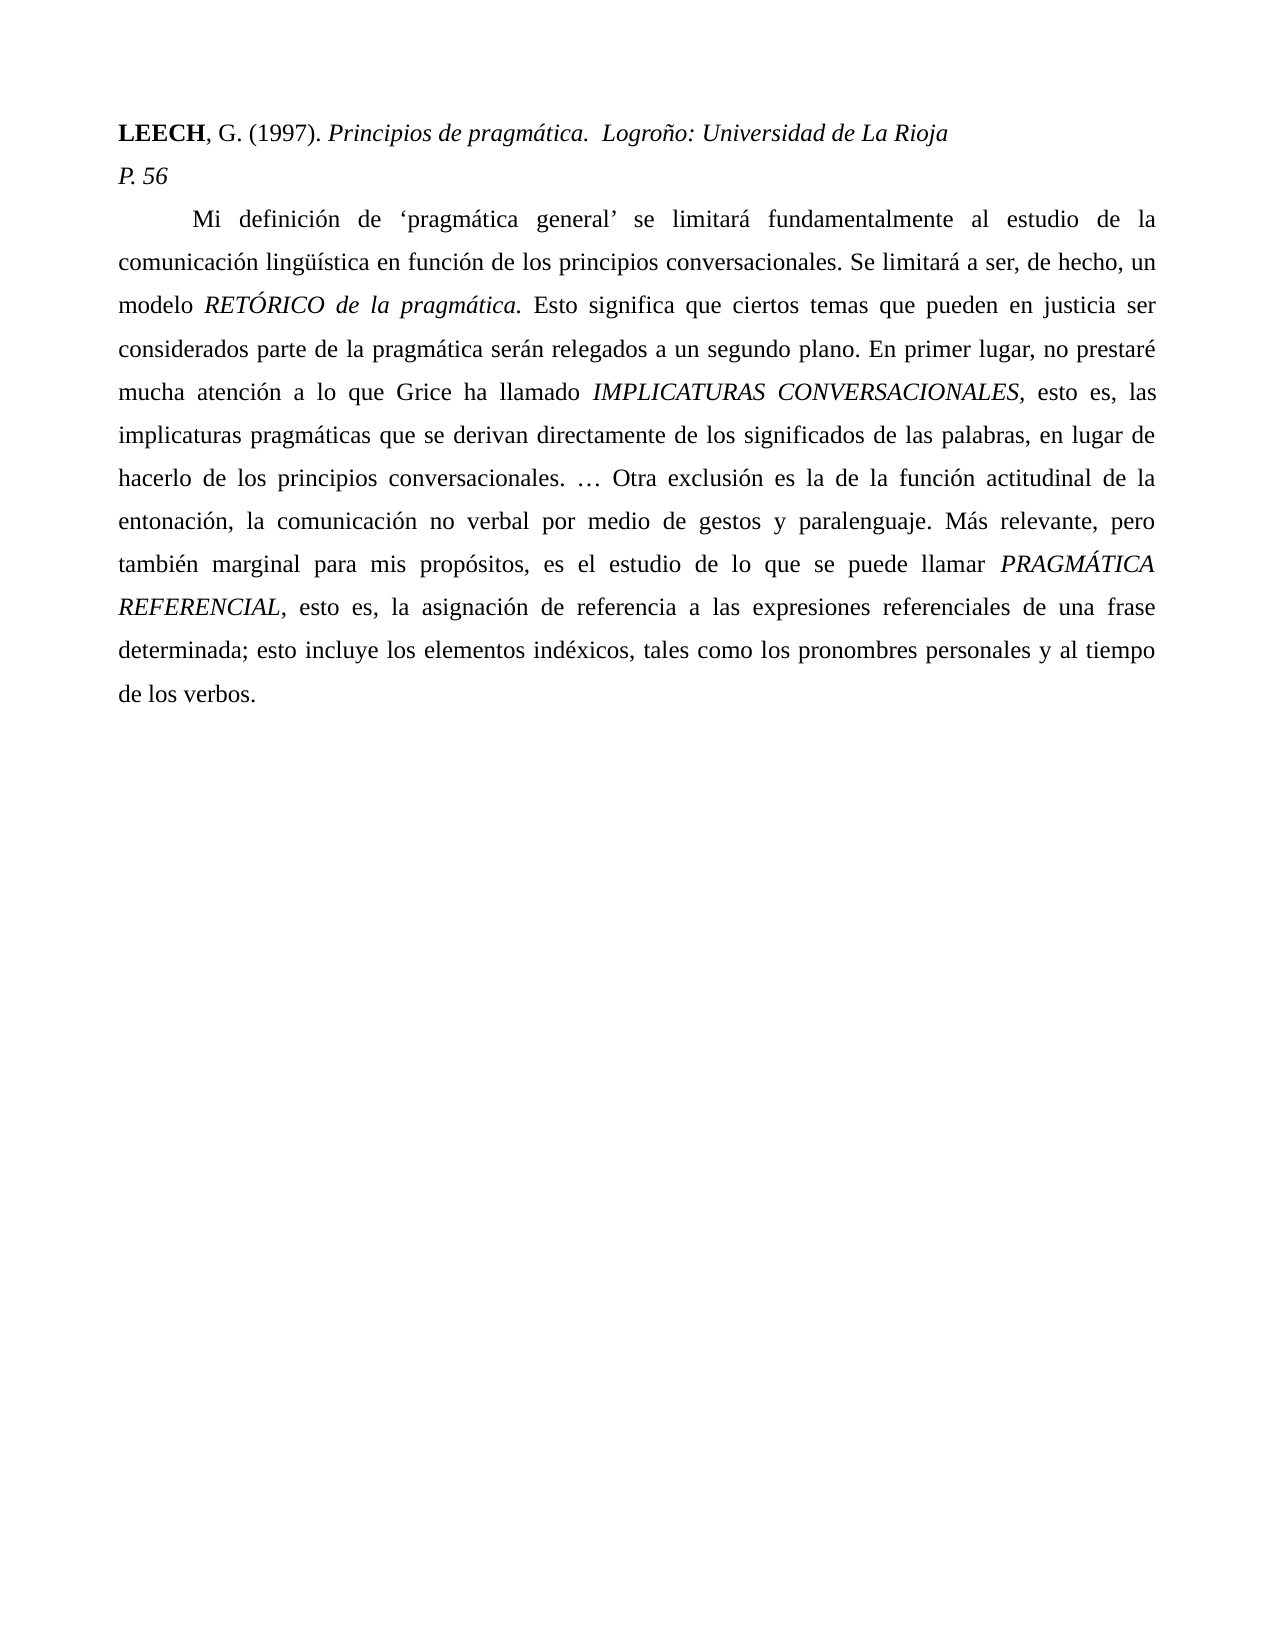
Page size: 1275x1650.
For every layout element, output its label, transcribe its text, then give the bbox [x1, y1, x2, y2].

text Mi definición de ‘pragmática general’ se limitará fundamentalmente al estudio de la comunicación lingüística en función de los principios conversacionales. Se limitará a ser, de hecho, un modelo RETÓRICO de la pragmática. Esto significa que ciertos temas que pueden en justicia ser considerados parte de la pragmática serán relegados a un segundo plano. En primer lugar, no prestaré mucha atención a lo que Grice ha llamado IMPLICATURAS CONVERSACIONALES, esto es, las implicaturas pragmáticas que se derivan directamente de los significados de las palabras, en lugar de hacerlo de los principios conversacionales. … Otra exclusión es la de la función actitudinal de la entonación, la comunicación no verbal por medio de gestos y paralenguaje. Más relevante, pero también marginal para mis propósitos, es el estudio de lo que se puede llamar PRAGMÁTICA REFERENCIAL, esto es, la asignación de referencia a las expresiones referenciales de una frase determinada; esto incluye los elementos indéxicos, tales como los pronombres personales y al tiempo de los verbos. [118, 204, 1157, 707]
text LEECH, G. (1997). Principios de pragmática. Logroño: Universidad de La Rioja [118, 118, 1157, 147]
text P. 56 [118, 161, 1157, 190]
